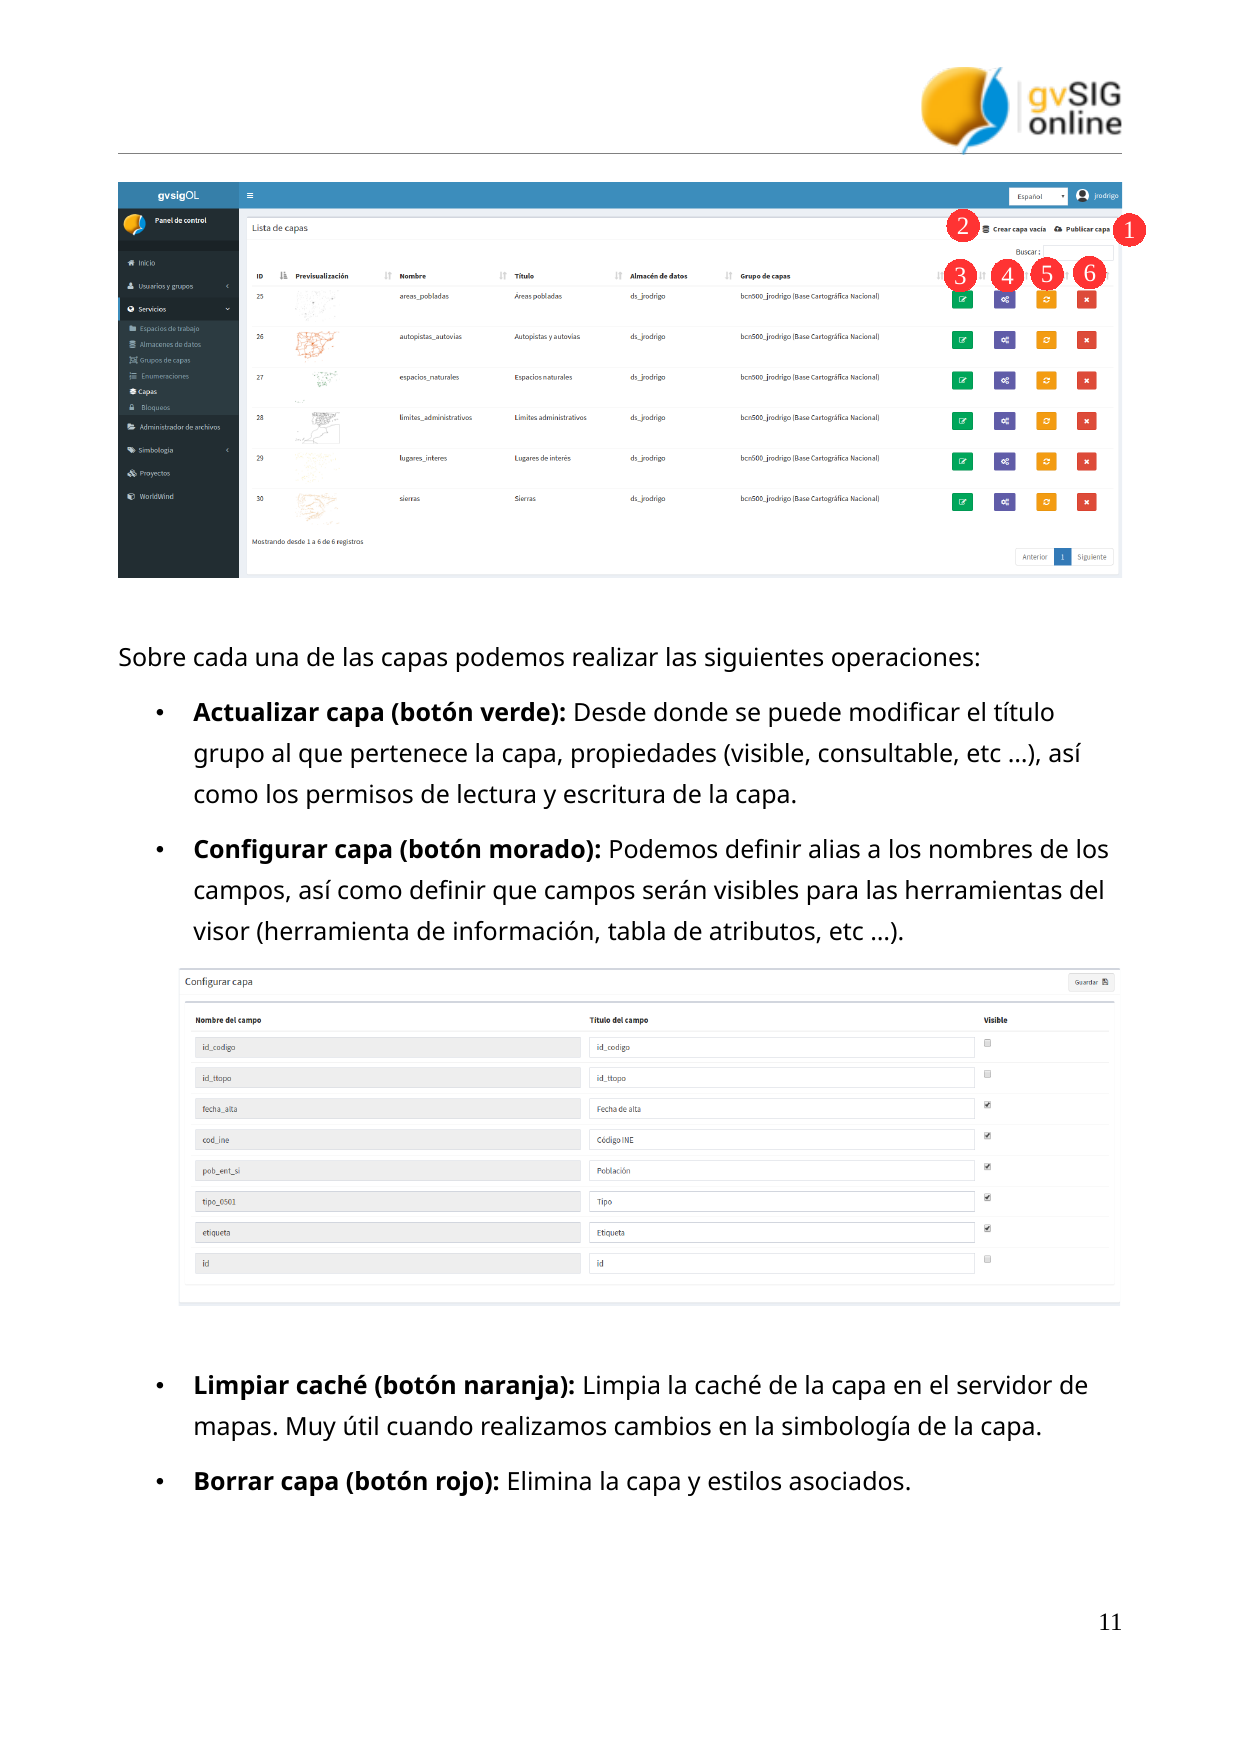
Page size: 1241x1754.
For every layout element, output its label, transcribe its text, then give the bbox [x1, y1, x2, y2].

list Borrar capa (botón rojo): Elimina la capa y estilos asociados. [156, 1464, 1122, 1498]
picture [178, 968, 1121, 1306]
picture [118, 182, 1123, 578]
list Actualizar capa (botón verde): Desde donde se puede modificar el título grupo al que pertenece la capa, propiedades (visible, consultable, etc …), así como los permisos de lectura y escritura de la capa. [156, 695, 1122, 811]
list Configurar capa (botón morado): Podemos definir alias a los nombres de los campos, así como definir que campos serán visibles para las herramientas del visor (herramienta de información, tabla de atributos, etc …). [156, 832, 1122, 948]
list Limpiar caché (botón naranja): Limpia la caché de la capa en el servidor de mapas. Muy útil cuando realizamos cambios en la simbología de la capa. [156, 1368, 1122, 1443]
text Sobre cada una de las capas podemos realizar las siguientes operaciones: [118, 639, 1122, 673]
picture [921, 67, 1122, 155]
